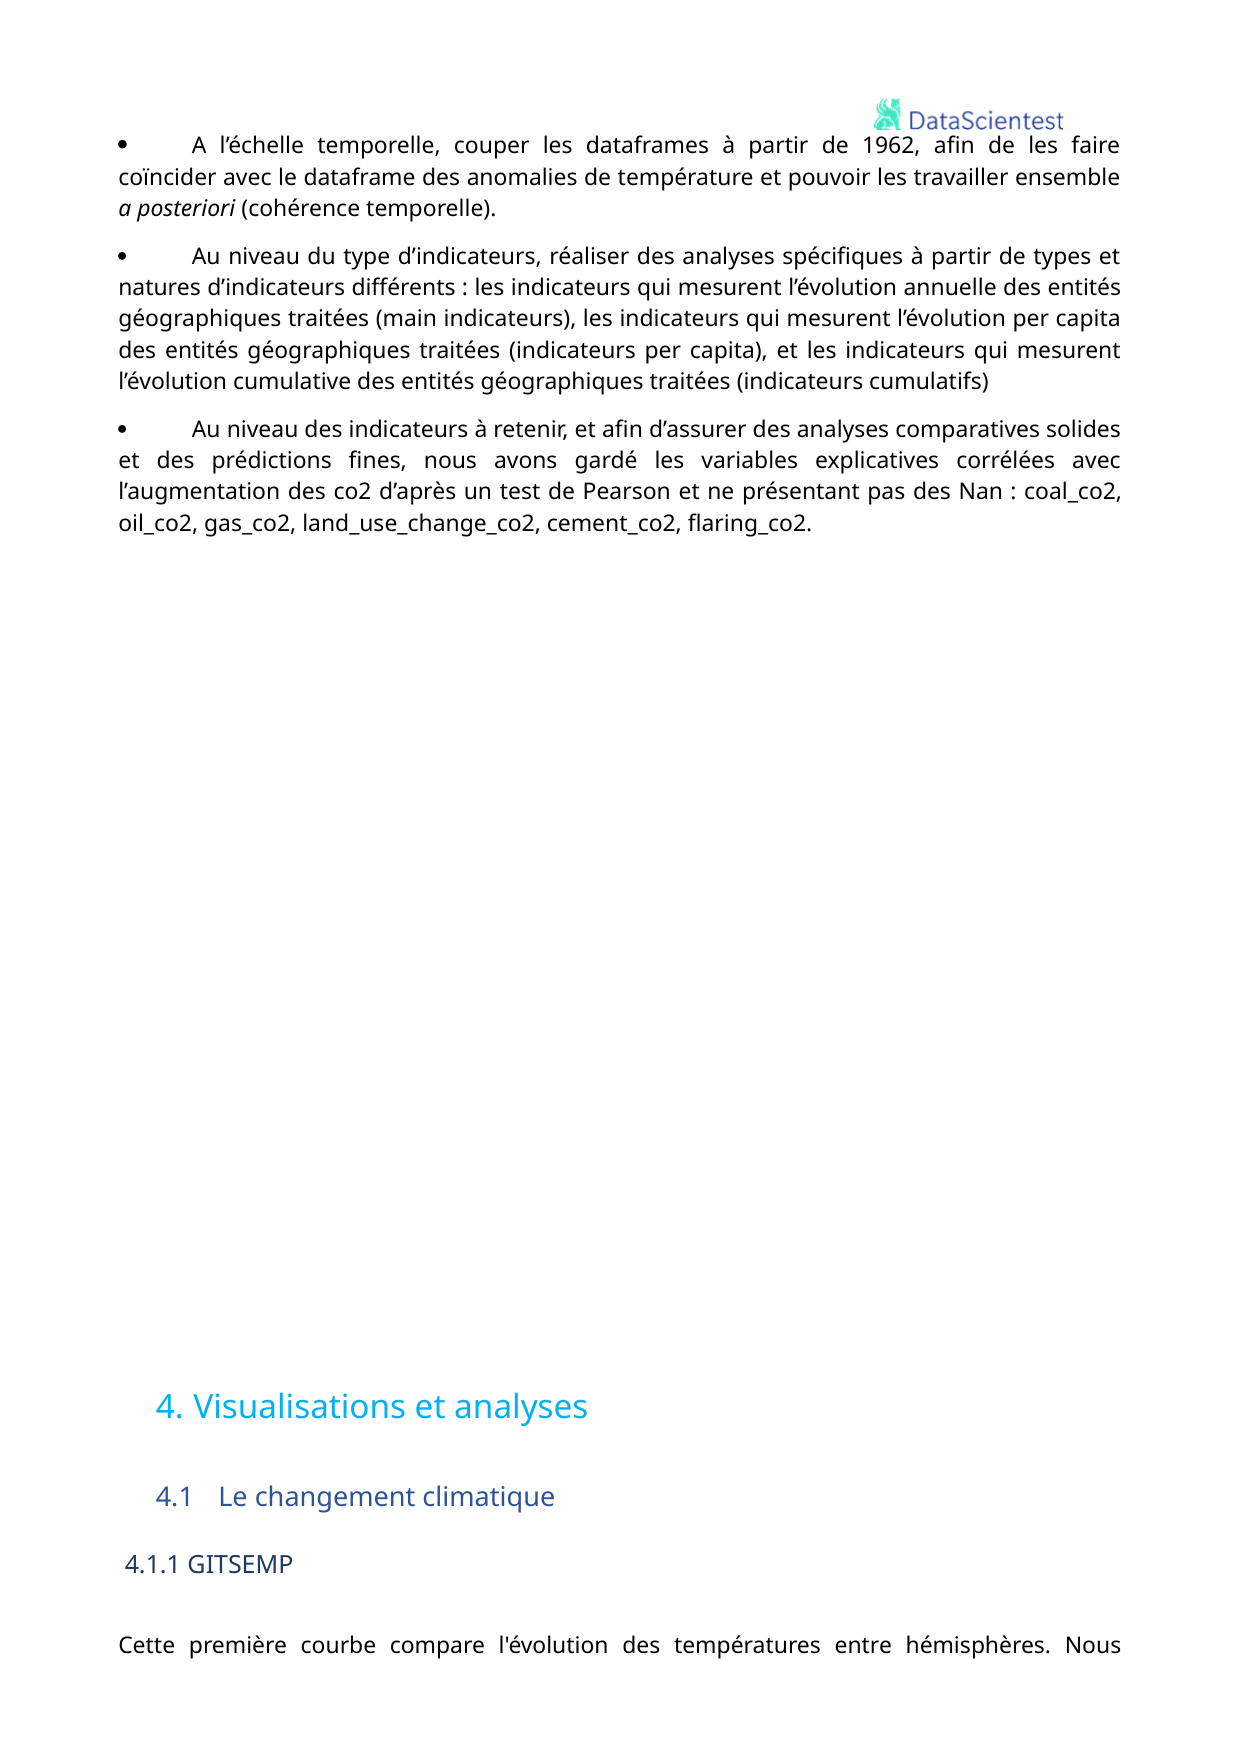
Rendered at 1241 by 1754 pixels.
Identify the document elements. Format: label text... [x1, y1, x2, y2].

subtitle 4.1.1 GITSEMP [118, 1547, 1122, 1581]
list Au niveau du type d’indicateurs, réaliser des analyses spécifiques à partir de types et natures d’indicateurs différents : les indicateurs qui mesurent l’évolution annuelle des entités géographiques traitées (main indicateurs), les indicateurs qui mesurent l’évolution per capita des entités géographiques traitées (indicateurs per capita), et les indicateurs qui mesurent l’évolution cumulative des entités géographiques traitées (indicateurs cumulatifs) [118, 240, 1122, 396]
list Le changement climatique [156, 1477, 1122, 1514]
list Visualisations et analyses [156, 1383, 1122, 1428]
list A l’échelle temporelle, couper les dataframes à partir de 1962, afin de les faire coïncider avec le dataframe des anomalies de température et pouvoir les travailler ensemble a posteriori (cohérence temporelle). [118, 129, 1122, 223]
list Au niveau des indicateurs à retenir, et afin d’assurer des analyses comparatives solides et des prédictions fines, nous avons gardé les variables explicatives corrélées avec l’augmentation des co2 d’après un test de Pearson et ne présentant pas des Nan : coal_co2, oil_co2, gas_co2, land_use_change_co2, cement_co2, flaring_co2. [118, 413, 1122, 538]
text Cette première courbe compare l'évolution des températures entre hémisphères. Nous [118, 1629, 1122, 1660]
